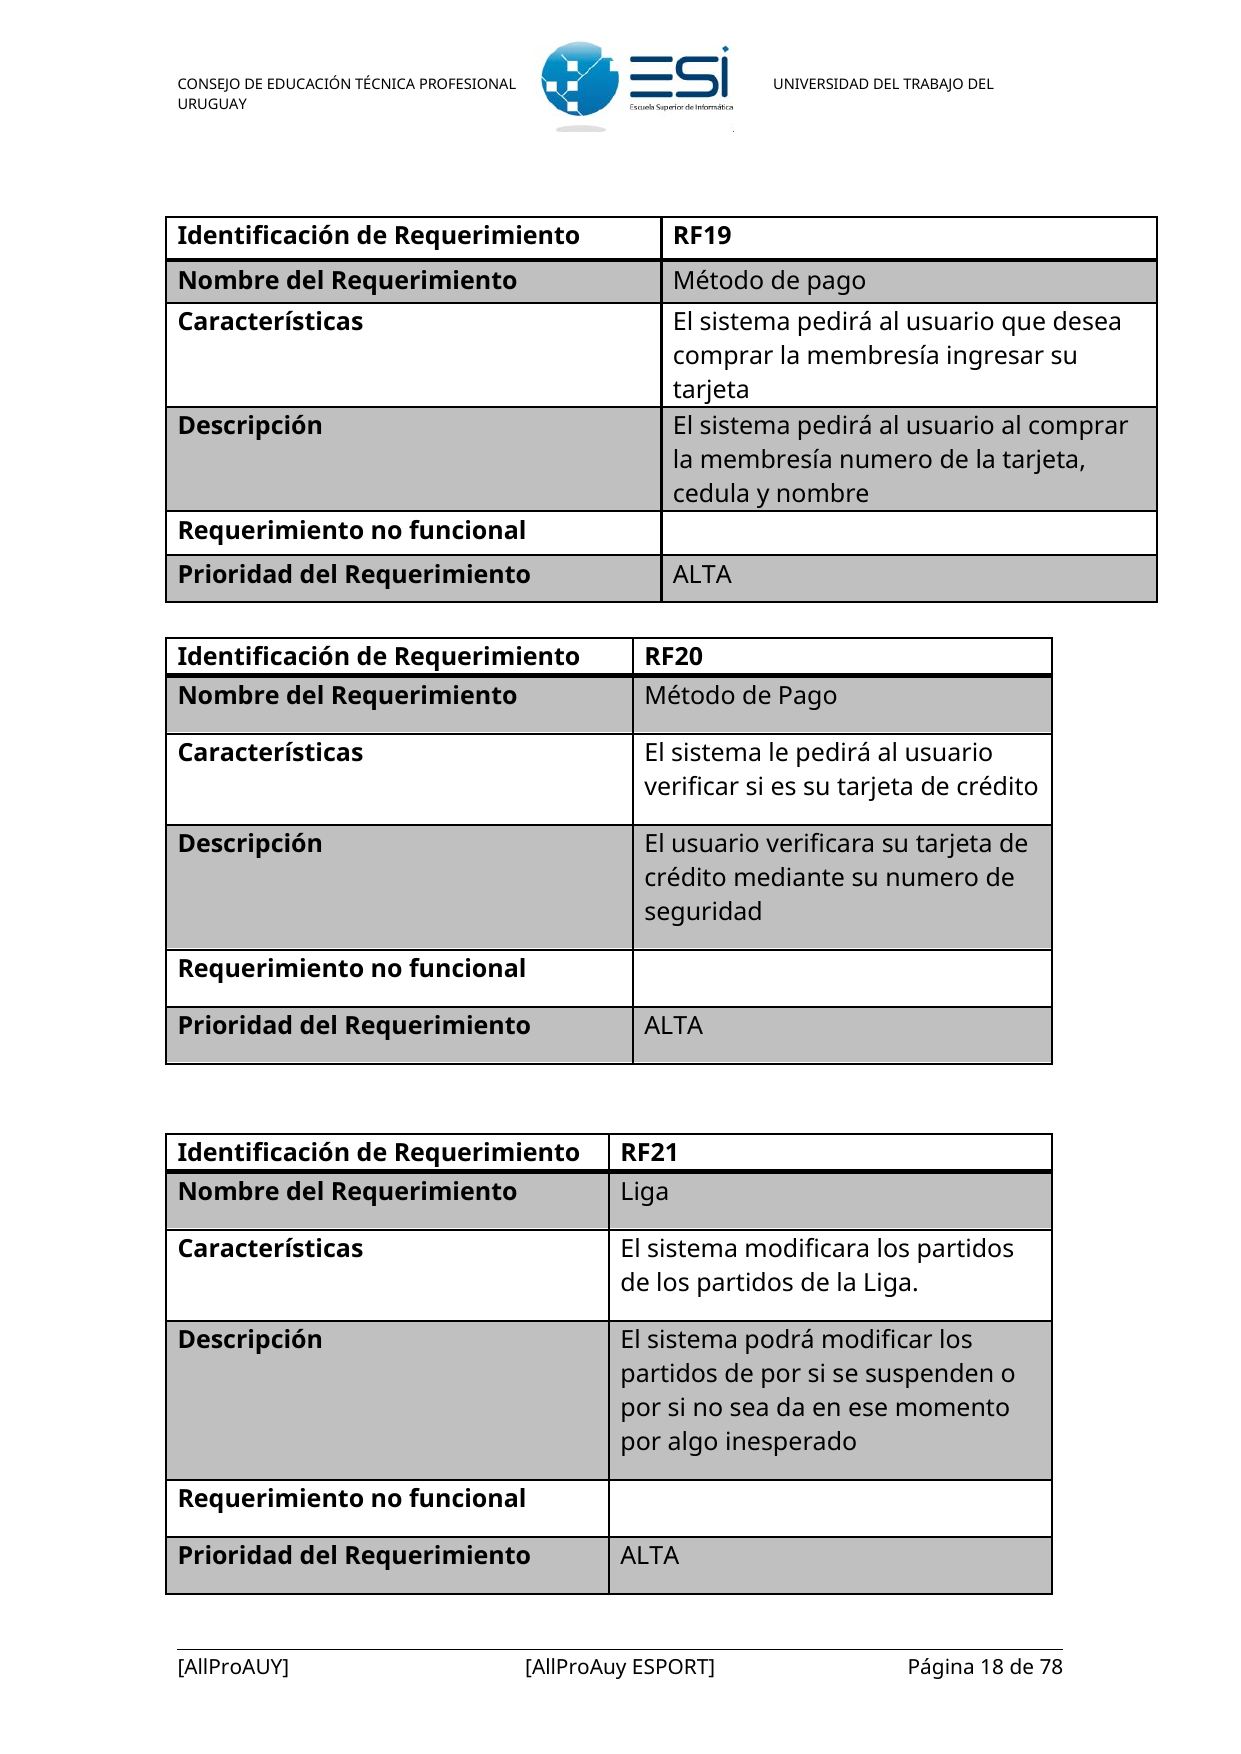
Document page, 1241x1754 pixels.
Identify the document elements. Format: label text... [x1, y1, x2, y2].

table_cell Nombre del Requerimiento [167, 678, 632, 732]
table_cell Requerimiento no funcional [167, 951, 632, 1006]
table_cell ALTA [634, 1008, 1051, 1062]
table_cell Prioridad del Requerimiento [167, 1008, 632, 1062]
table_cell Método de Pago [634, 678, 1051, 732]
table_cell [663, 512, 1156, 554]
table_header RF21 [610, 1135, 1051, 1169]
table_cell El sistema pedirá al usuario al comprar la membresía numero de la tarjeta, cedula y nombre [663, 408, 1156, 510]
picture [534, 39, 734, 132]
table_cell Nombre del Requerimiento [167, 1174, 608, 1228]
table_cell El sistema modificara los partidos de los partidos de la Liga. [610, 1231, 1051, 1319]
table_header RF20 [634, 639, 1051, 673]
table_cell ALTA [610, 1538, 1051, 1593]
table_cell Características [167, 1231, 608, 1319]
table_cell [610, 1481, 1051, 1536]
table_cell Prioridad del Requerimiento [167, 1538, 608, 1593]
table_cell ALTA [663, 556, 1156, 601]
table_cell Descripción [167, 1322, 608, 1479]
table_cell Descripción [167, 826, 632, 948]
table_cell Requerimiento no funcional [167, 1481, 608, 1536]
table_cell El sistema le pedirá al usuario verificar si es su tarjeta de crédito [634, 735, 1051, 823]
table_header Identificación de Requerimiento [167, 1135, 608, 1169]
table_cell Características [167, 735, 632, 823]
table_cell Características [167, 304, 660, 406]
table_cell El sistema podrá modificar los partidos de por si se suspenden o por si no sea da en ese momento por algo inesperado [610, 1322, 1051, 1479]
table_header Identificación de Requerimiento [167, 218, 660, 258]
table_header Identificación de Requerimiento [167, 639, 632, 673]
table_cell Prioridad del Requerimiento [167, 556, 660, 601]
table_cell Liga [610, 1174, 1051, 1228]
table_cell [634, 951, 1051, 1006]
table_cell Nombre del Requerimiento [167, 262, 660, 302]
table_cell El usuario verificara su tarjeta de crédito mediante su numero de seguridad [634, 826, 1051, 948]
table_cell Requerimiento no funcional [167, 512, 660, 554]
table_header RF19 [663, 218, 1156, 258]
table_cell Método de pago [663, 262, 1156, 302]
table_cell Descripción [167, 408, 660, 510]
table_cell El sistema pedirá al usuario que desea comprar la membresía ingresar su tarjeta [663, 304, 1156, 406]
